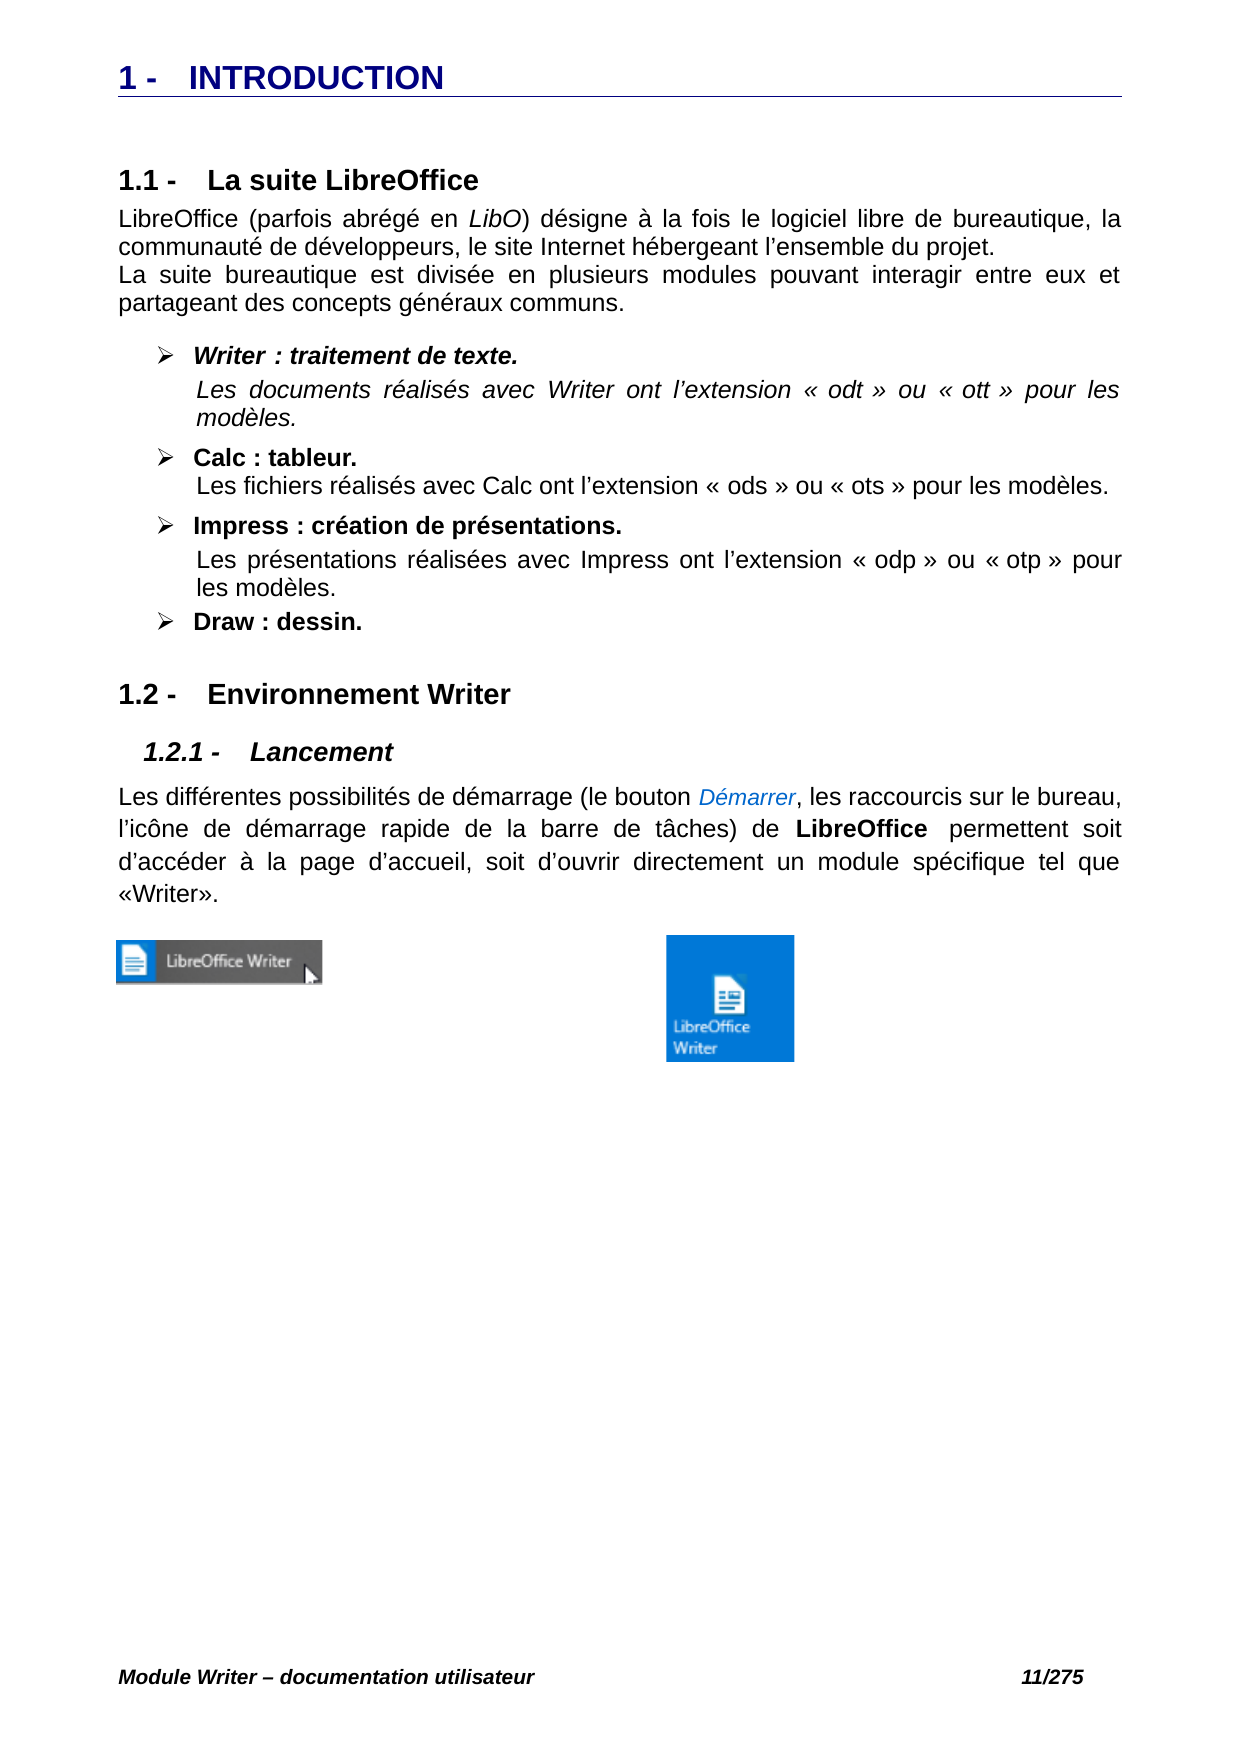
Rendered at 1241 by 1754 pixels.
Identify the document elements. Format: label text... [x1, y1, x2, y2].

subtitle La suite LibreOffice [118, 164, 1122, 197]
subtitle Lancement [143, 737, 1122, 768]
picture [666, 935, 795, 1062]
text Les différentes possibilités de démarrage (le bouton Démarrer, les raccourcis sur le bureau, l’icône de démarrage rapide de la barre de tâches) de LibreOffice permettent soit d’accéder à la page d’accueil, soit d’ouvrir directement un module spécifique tel que «Writer». [118, 779, 1122, 909]
text Les fichiers réalisés avec Calc ont l’extension « ods » ou « ots » pour les modèles. [196, 472, 1122, 500]
list Writer : traitement de texte. [156, 342, 1122, 370]
list Calc : tableur. [156, 444, 1122, 472]
text LibreOffice (parfois abrégé en LibO) désigne à la fois le logiciel libre de bureautique, la communauté de développeurs, le site Internet hébergeant l’ensemble du projet. [118, 205, 1122, 261]
subtitle Introduction [118, 59, 1122, 96]
list Draw : dessin. [156, 608, 1122, 636]
text La suite bureautique est divisée en plusieurs modules pouvant interagir entre eux et partageant des concepts généraux communs. [118, 261, 1122, 317]
list Impress : création de présentations. [156, 512, 1122, 540]
text Les documents réalisés avec Writer ont l’extension « odt » ou « ott » pour les modèles. [196, 376, 1122, 432]
picture [116, 940, 323, 985]
text Les présentations réalisées avec Impress ont l’extension « odp » ou « otp » pour les modèles. [196, 546, 1122, 602]
subtitle Environnement Writer [118, 678, 1122, 711]
